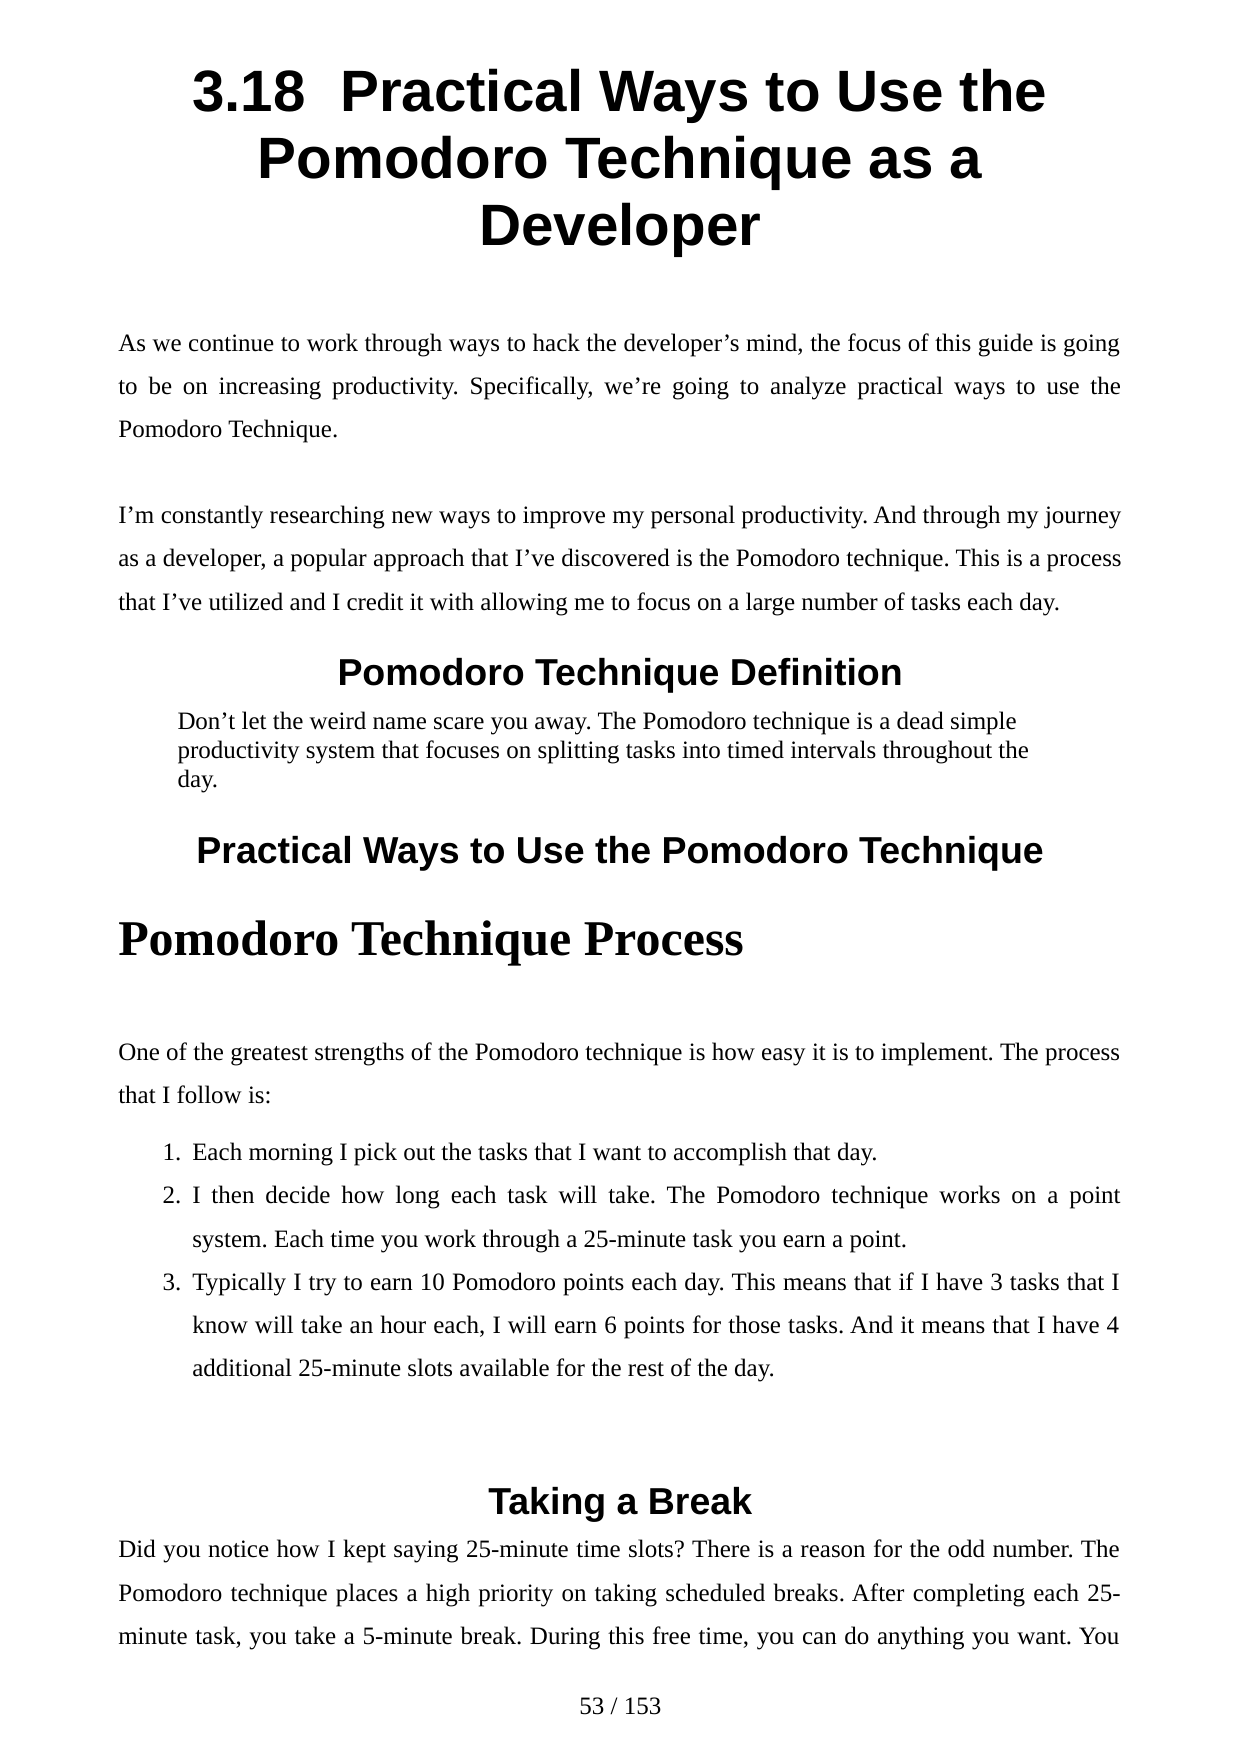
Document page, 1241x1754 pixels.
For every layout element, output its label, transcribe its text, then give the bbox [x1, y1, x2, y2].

text As we continue to work through ways to hack the developer’s mind, the focus of this guide is going to be on increasing productivity. Specifically, we’re going to analyze practical ways to use the Pomodoro Technique. [118, 328, 1122, 443]
subtitle Practical Ways to Use the Pomodoro Technique [118, 828, 1122, 871]
subtitle Pomodoro Technique Definition [118, 651, 1122, 694]
list I then decide how long each task will take. The Pomodoro technique works on a point system. Each time you work through a 25-minute task you earn a point. [162, 1181, 1122, 1252]
list Each morning I pick out the tasks that I want to accomplish that day. [162, 1137, 1122, 1166]
text Did you notice how I kept saying 25-minute time slots? There is a reason for the odd number. The Pomodoro technique places a high priority on taking scheduled breaks. After completing each 25-minute task, you take a 5-minute break. During this free time, you can do anything you want. You [118, 1534, 1122, 1649]
text Don’t let the weird name scare you away. The Pomodoro technique is a dead simple productivity system that focuses on splitting tasks into timed intervals throughout the day. [177, 706, 1063, 792]
text I’m constantly researching new ways to improve my personal productivity. And through my journey as a developer, a popular approach that I’ve discovered is the Pomodoro technique. This is a process that I’ve utilized and I credit it with allowing me to focus on a large number of tasks each day. [118, 500, 1122, 615]
text One of the greatest strengths of the Pomodoro technique is how easy it is to implement. The process that I follow is: [118, 1037, 1122, 1108]
list Typically I try to earn 10 Pomodoro points each day. This means that if I have 3 tasks that I know will take an hour each, I will earn 6 points for those tasks. And it means that I have 4 additional 25-minute slots available for the rest of the day. [162, 1267, 1122, 1382]
subtitle Pomodoro Technique Process [118, 909, 1122, 966]
subtitle Taking a Break [118, 1479, 1122, 1522]
title 3.18 Practical Ways to Use the Pomodoro Technique as a Developer [118, 56, 1122, 257]
